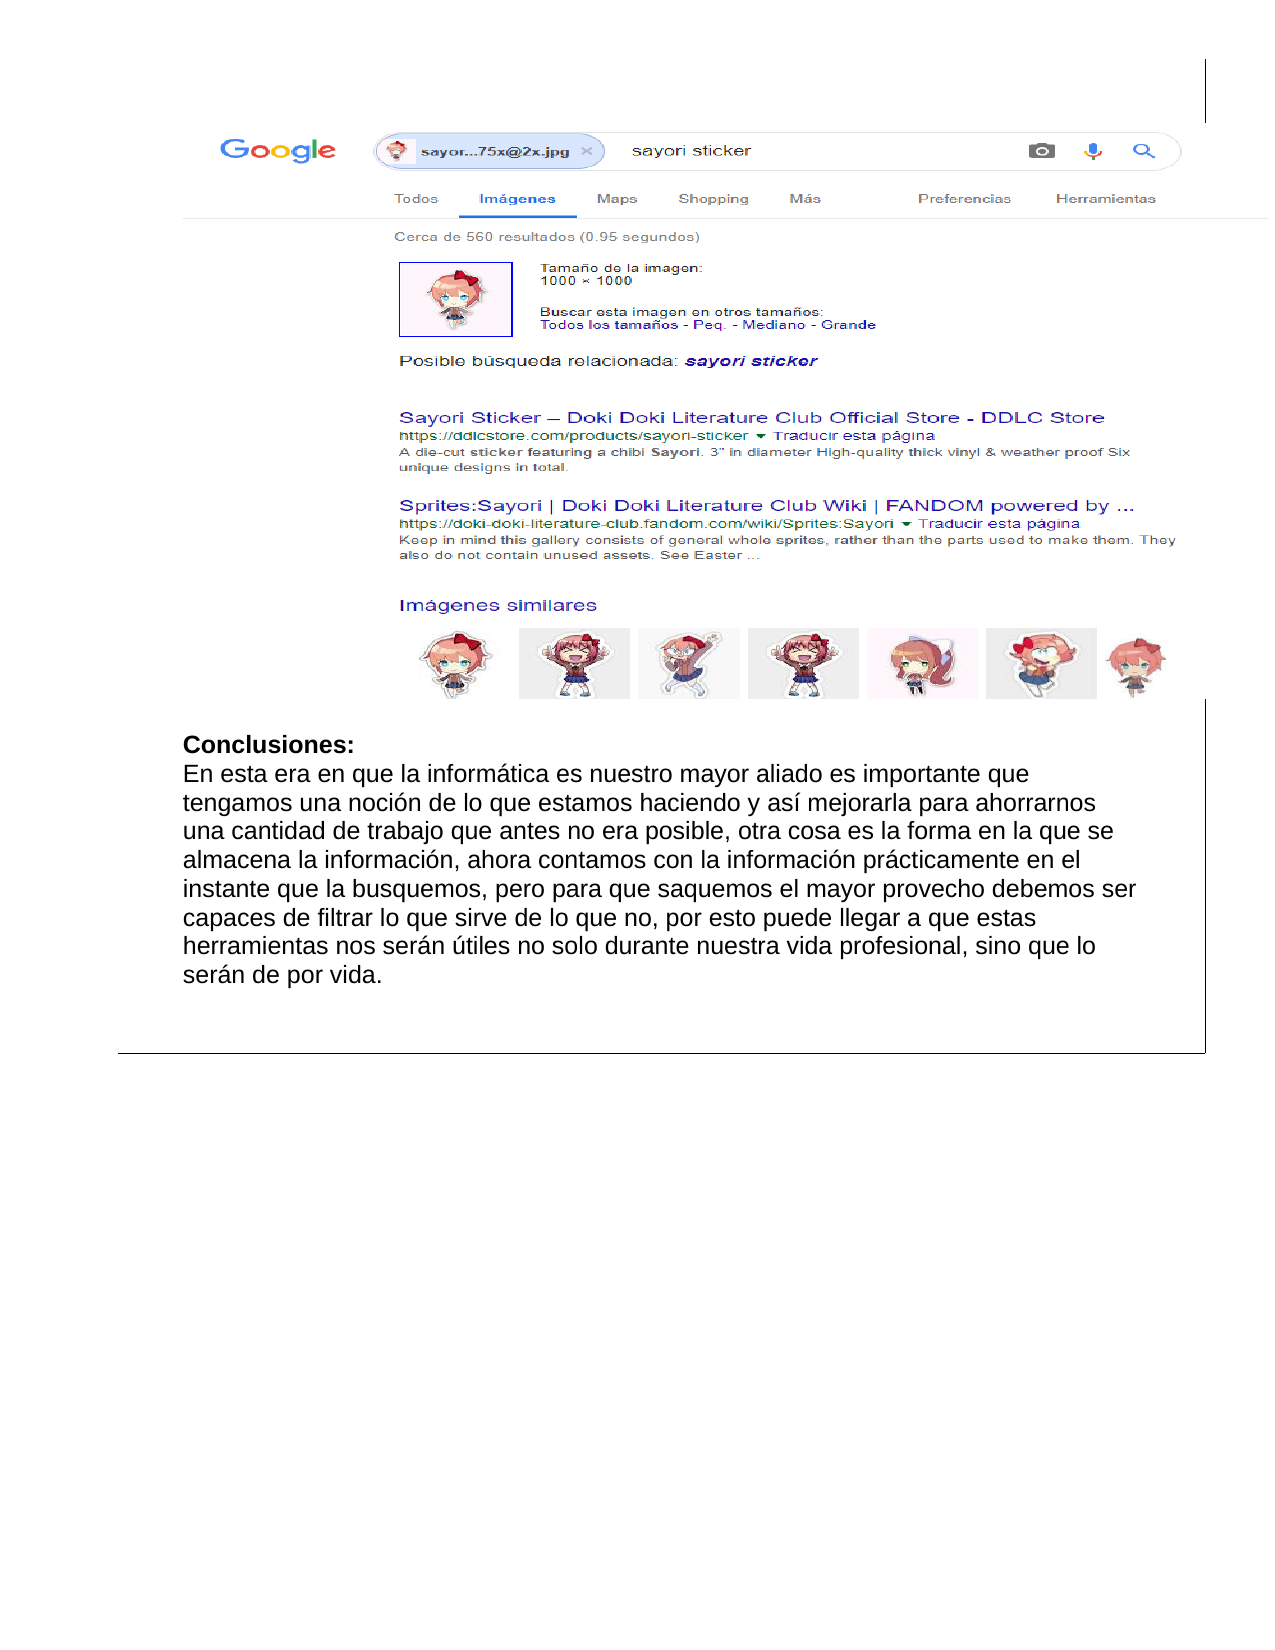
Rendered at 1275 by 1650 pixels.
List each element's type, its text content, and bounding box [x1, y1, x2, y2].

text En esta era en que la informática es nuestro mayor aliado es importante que tengamos una noción de lo que estamos haciendo y así mejorarla para ahorrarnos una cantidad de trabajo que antes no era posible, otra cosa es la forma en la que se almacena la información, ahora contamos con la información prácticamente en el instante que la busquemos, pero para que saquemos el mayor provecho debemos ser capaces de filtrar lo que sirve de lo que no, por esto puede llegar a que estas herramientas nos serán útiles no solo durante nuestra vida profesional, sino que lo serán de por vida. [118, 759, 1205, 1053]
text Conclusiones: [118, 730, 1205, 759]
